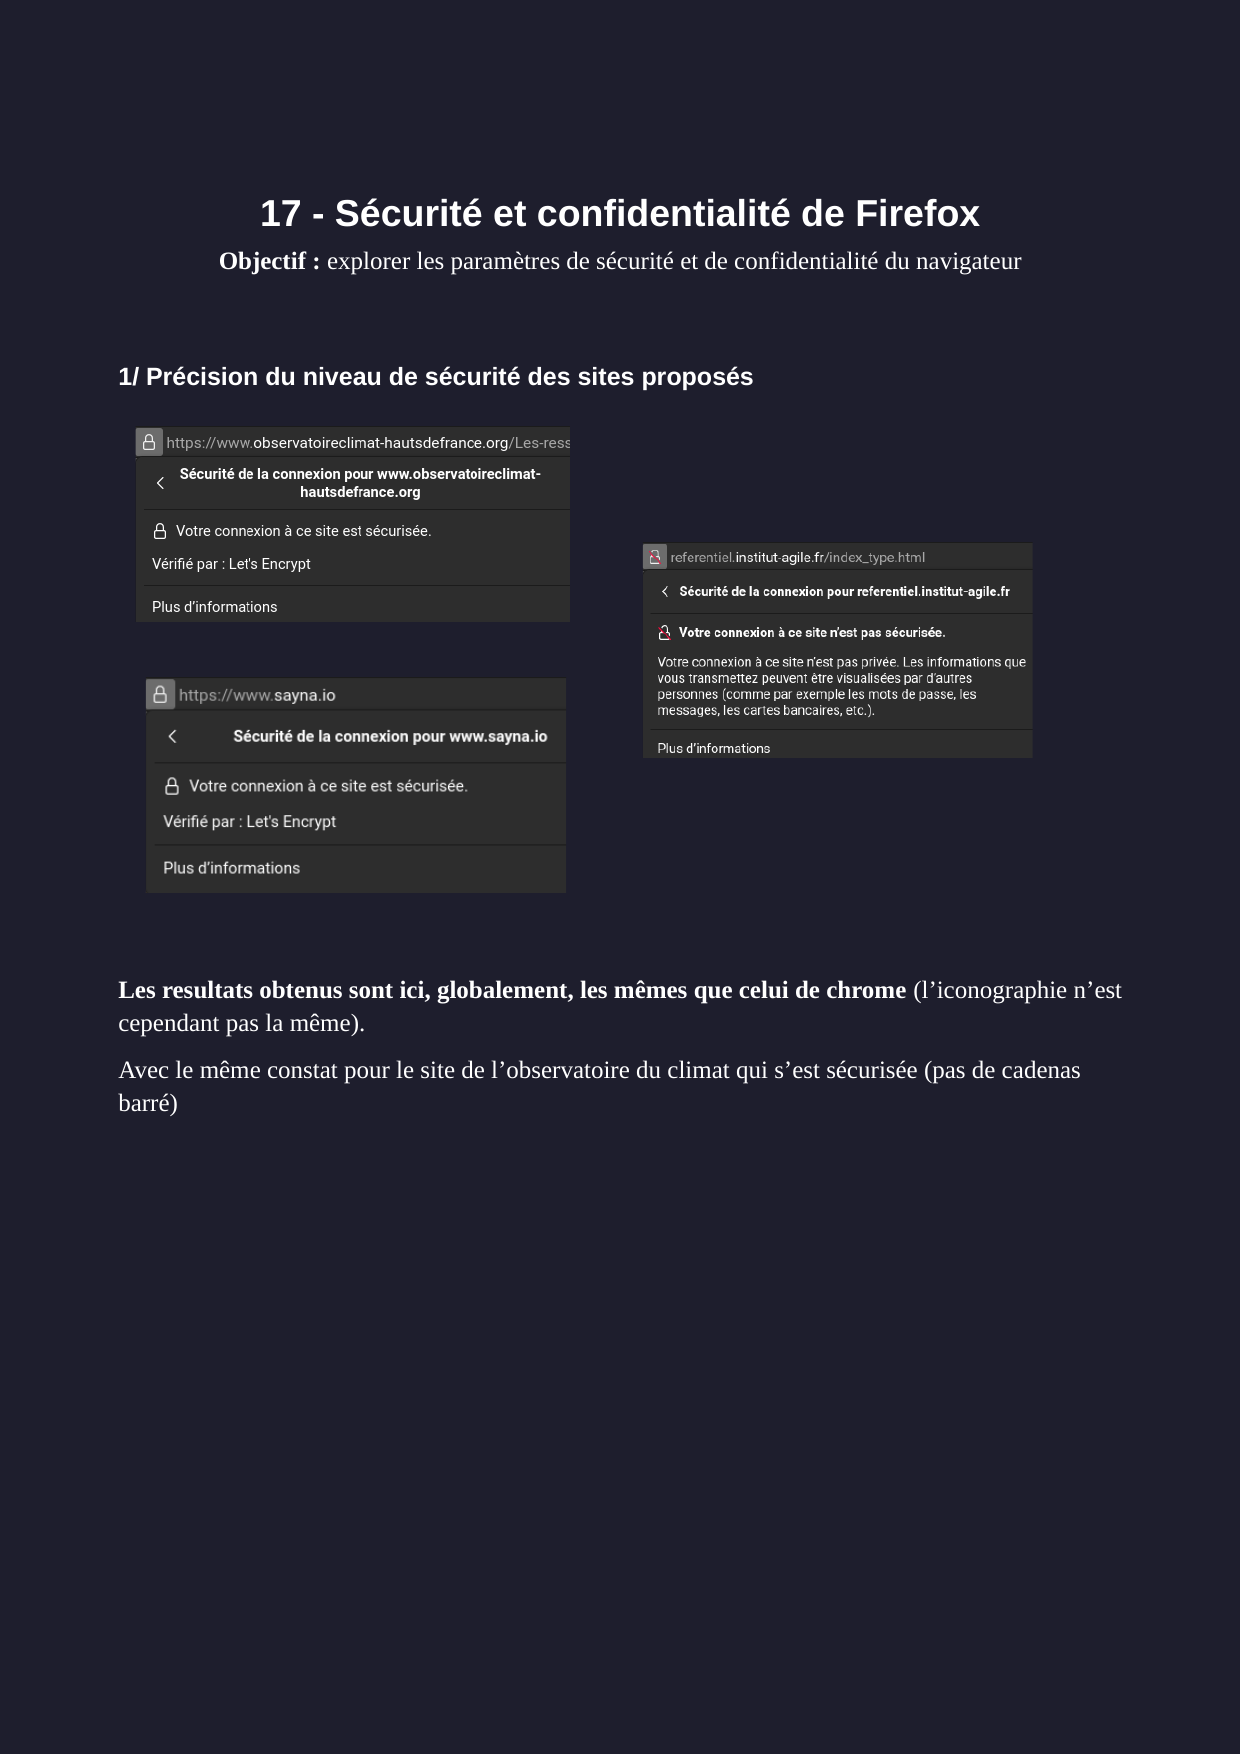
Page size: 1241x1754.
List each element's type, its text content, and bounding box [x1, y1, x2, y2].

text Avec le même constat pour le site de l’observatoire du climat qui s’est sécurisée (pas de cadenas barré) [118, 1056, 1122, 1117]
subtitle 17 - Sécurité et confidentialité de Firefox [118, 191, 1122, 234]
picture [145, 677, 567, 893]
text Les resultats obtenus sont ici, globalement, les mêmes que celui de chrome (l’iconographie n’est cependant pas la même). [118, 975, 1122, 1037]
picture [642, 542, 1033, 758]
subtitle 1/ Précision du niveau de sécurité des sites proposés [118, 362, 1122, 391]
picture [135, 426, 570, 622]
text Objectif : explorer les paramètres de sécurité et de confidentialité du navigateur [118, 246, 1122, 275]
